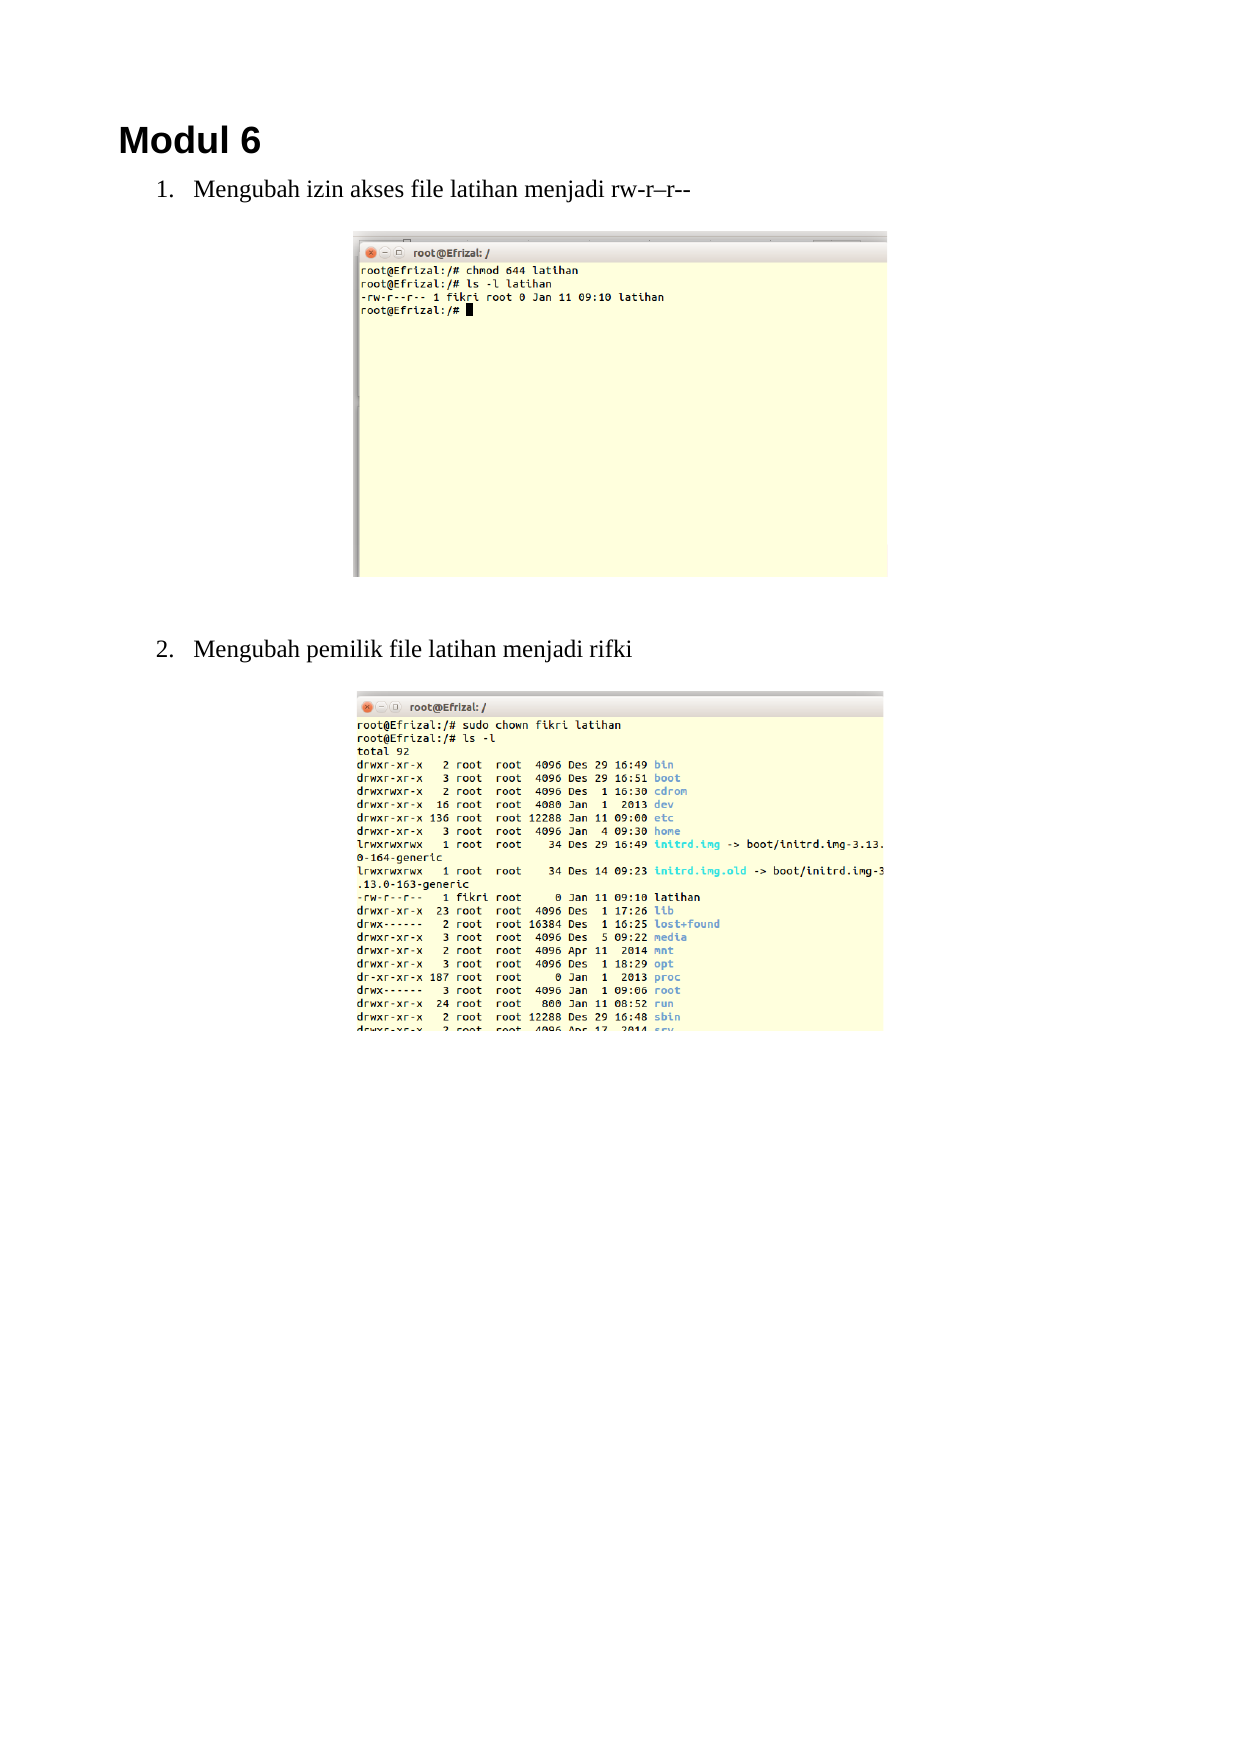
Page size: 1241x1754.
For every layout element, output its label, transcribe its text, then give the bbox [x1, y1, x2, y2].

list Mengubah izin akses file latihan menjadi rw-r–r-- [156, 174, 1122, 203]
list Mengubah pemilik file latihan menjadi rifki [156, 634, 1122, 663]
picture [353, 231, 888, 577]
picture [356, 691, 884, 1031]
subtitle Modul 6 [118, 118, 1122, 162]
